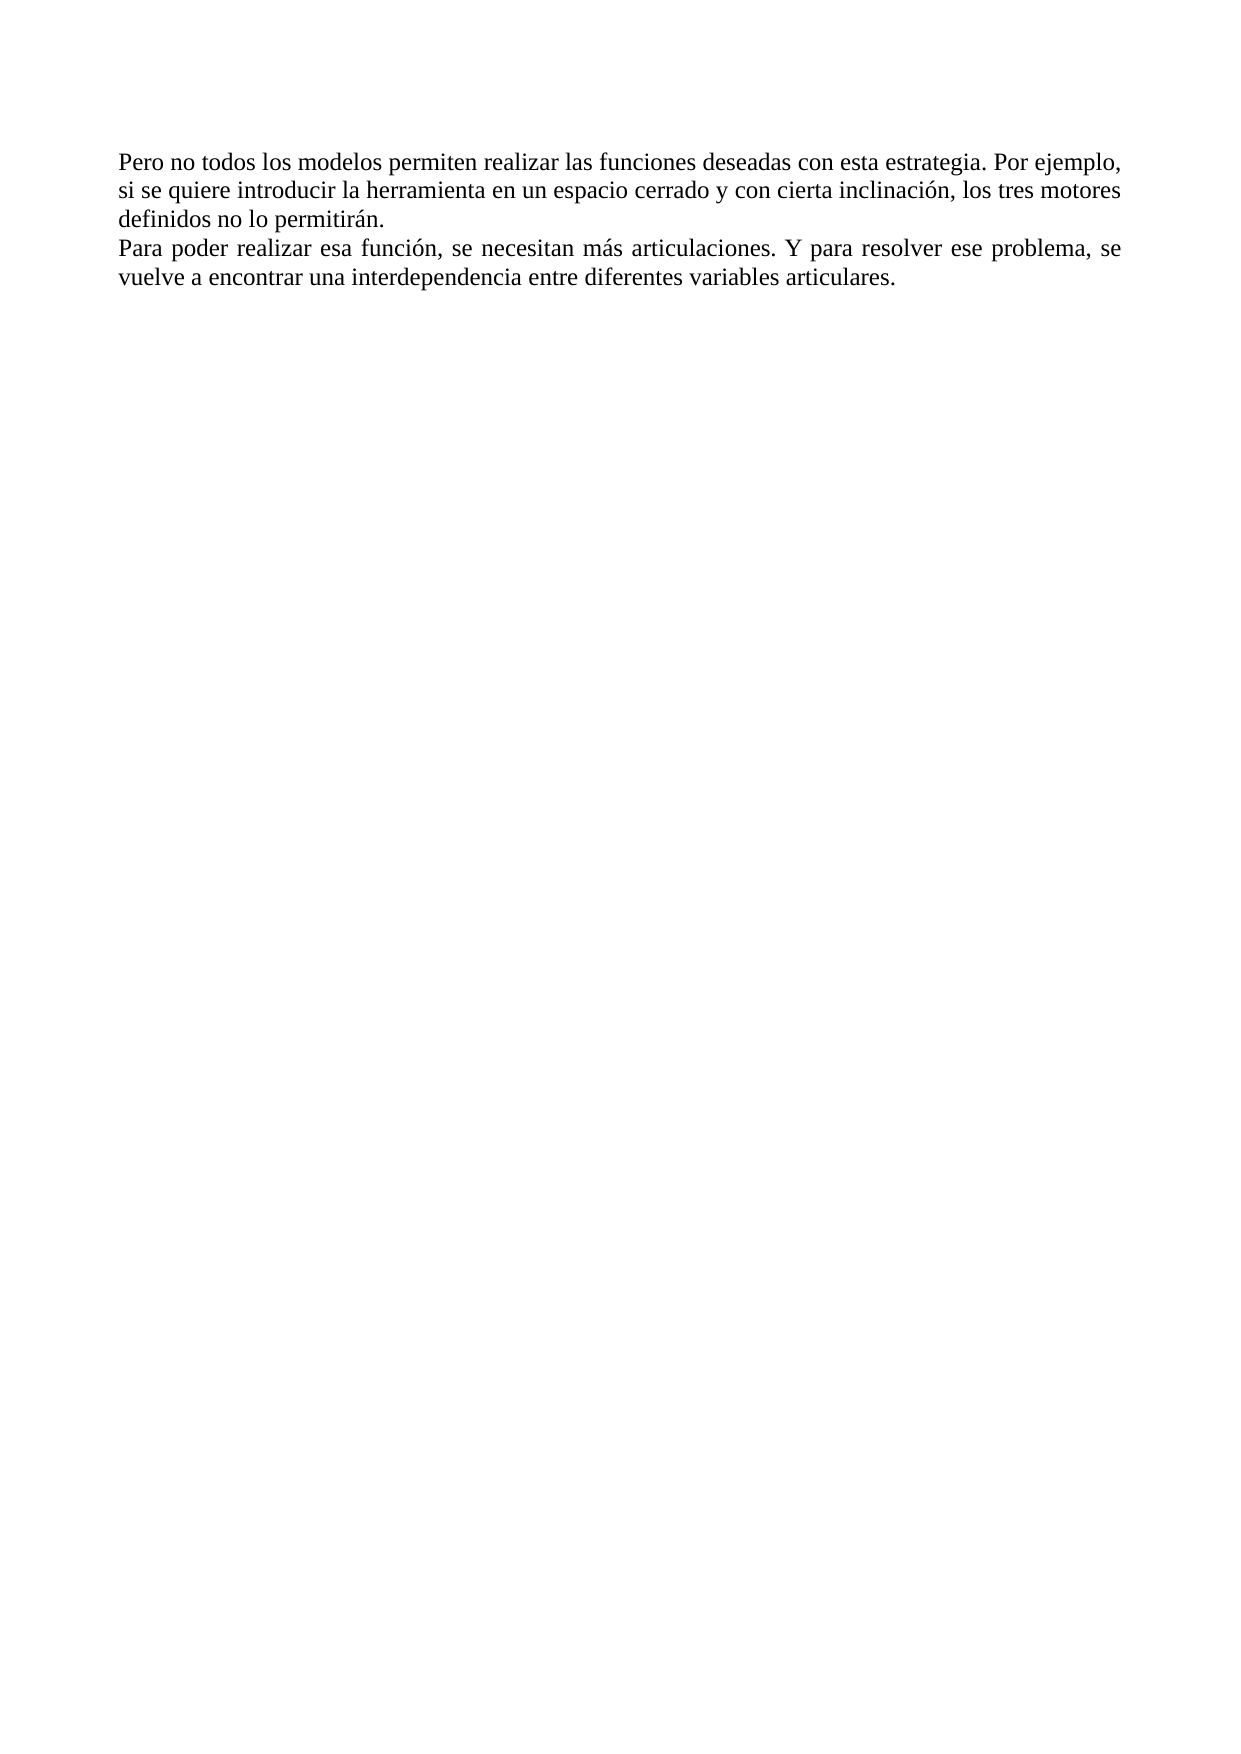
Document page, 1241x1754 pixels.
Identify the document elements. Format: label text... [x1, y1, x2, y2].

text Para poder realizar esa función, se necesitan más articulaciones. Y para resolver ese problema, se vuelve a encontrar una interdependencia entre diferentes variables articulares. [118, 233, 1122, 291]
text Pero no todos los modelos permiten realizar las funciones deseadas con esta estrategia. Por ejemplo, si se quiere introducir la herramienta en un espacio cerrado y con cierta inclinación, los tres motores definidos no lo permitirán. [118, 147, 1122, 233]
